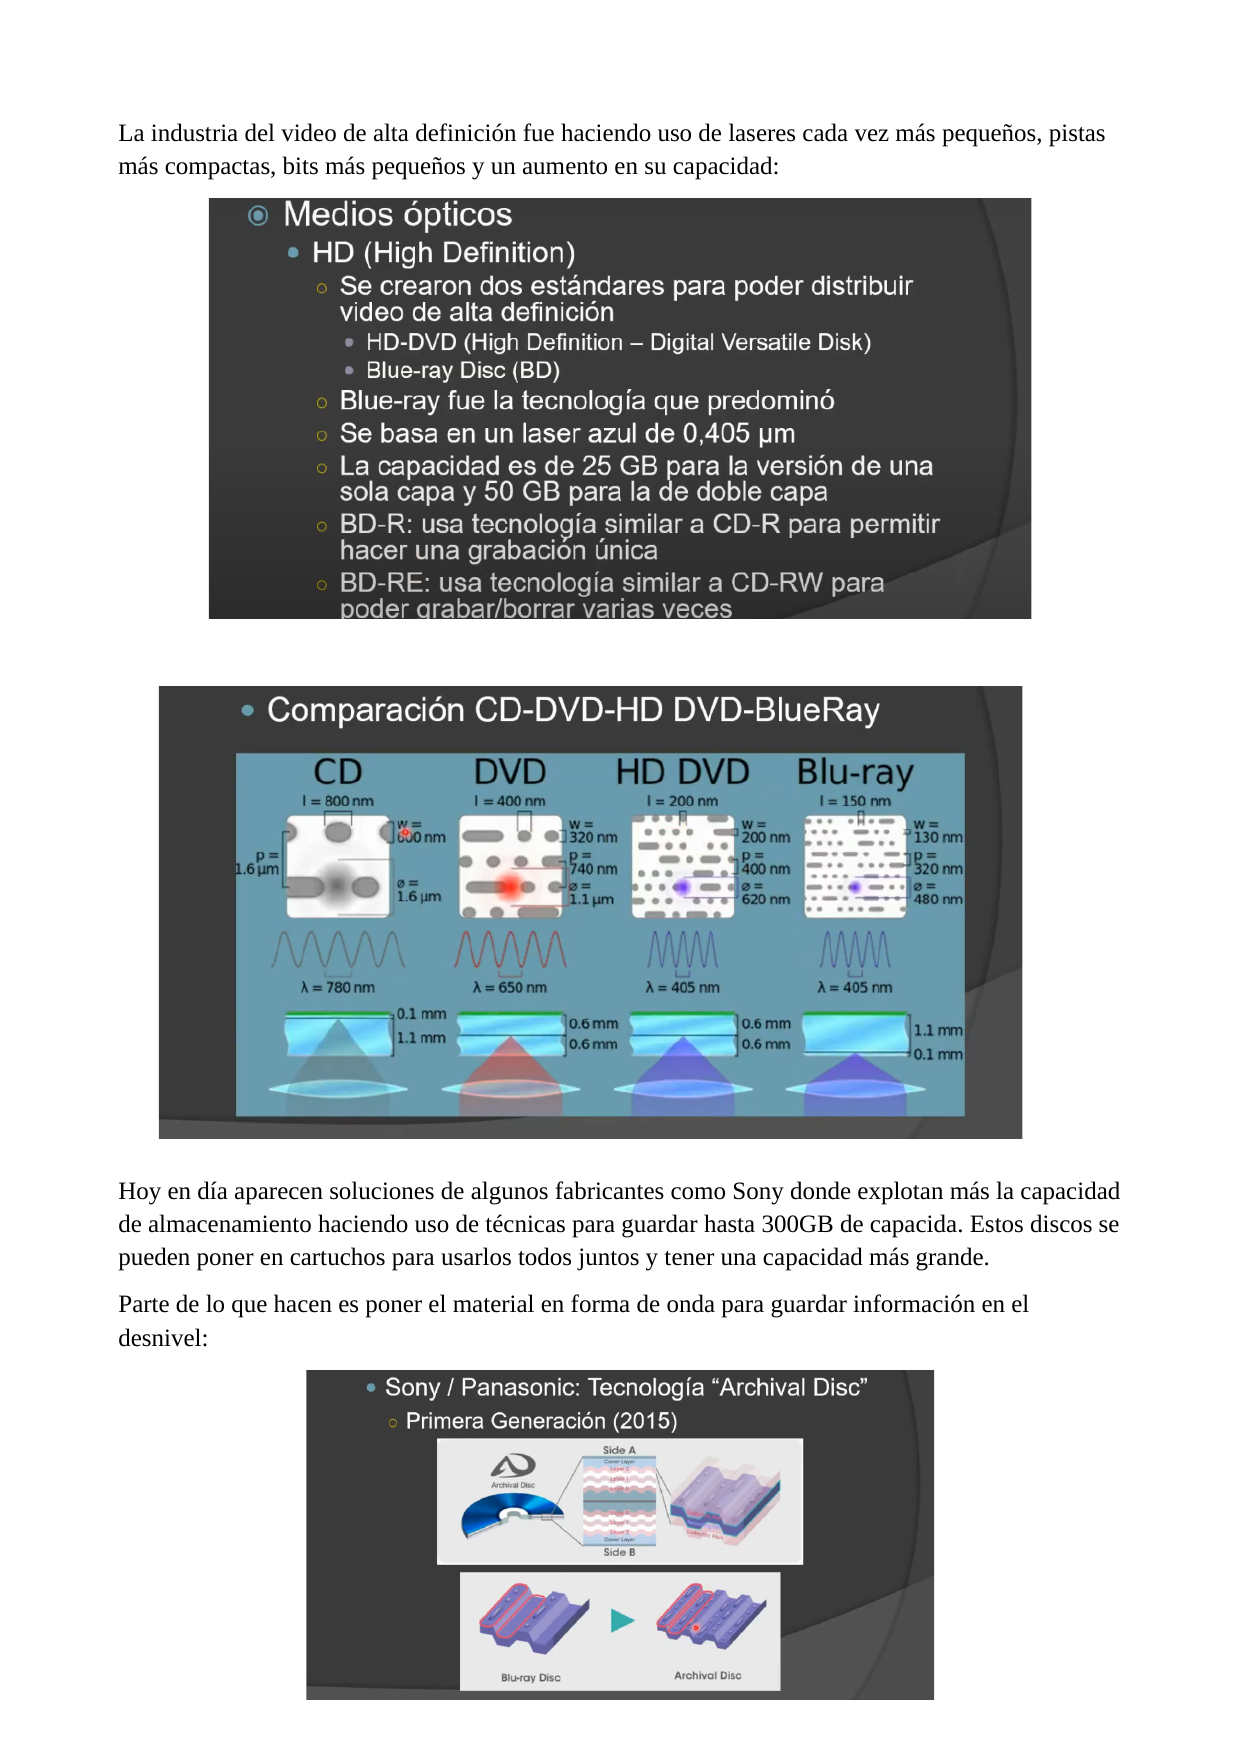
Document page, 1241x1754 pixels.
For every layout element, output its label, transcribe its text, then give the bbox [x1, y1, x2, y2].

picture [306, 1370, 935, 1700]
text La industria del video de alta definición fue haciendo uso de laseres cada vez más pequeños, pistas más compactas, bits más pequeños y un aumento en su capacidad: [118, 118, 1122, 180]
picture [208, 198, 1032, 619]
text Parte de lo que hacen es poner el material en forma de onda para guardar información en el desnivel: [118, 1289, 1122, 1351]
text Hoy en día aparecen soluciones de algunos fabricantes como Sony donde explotan más la capacidad de almacenamiento haciendo uso de técnicas para guardar hasta 300GB de capacida. Estos discos se pueden poner en cartuchos para usarlos todos juntos y tener una capacidad más grande. [118, 703, 1122, 1271]
picture [158, 686, 1023, 1139]
